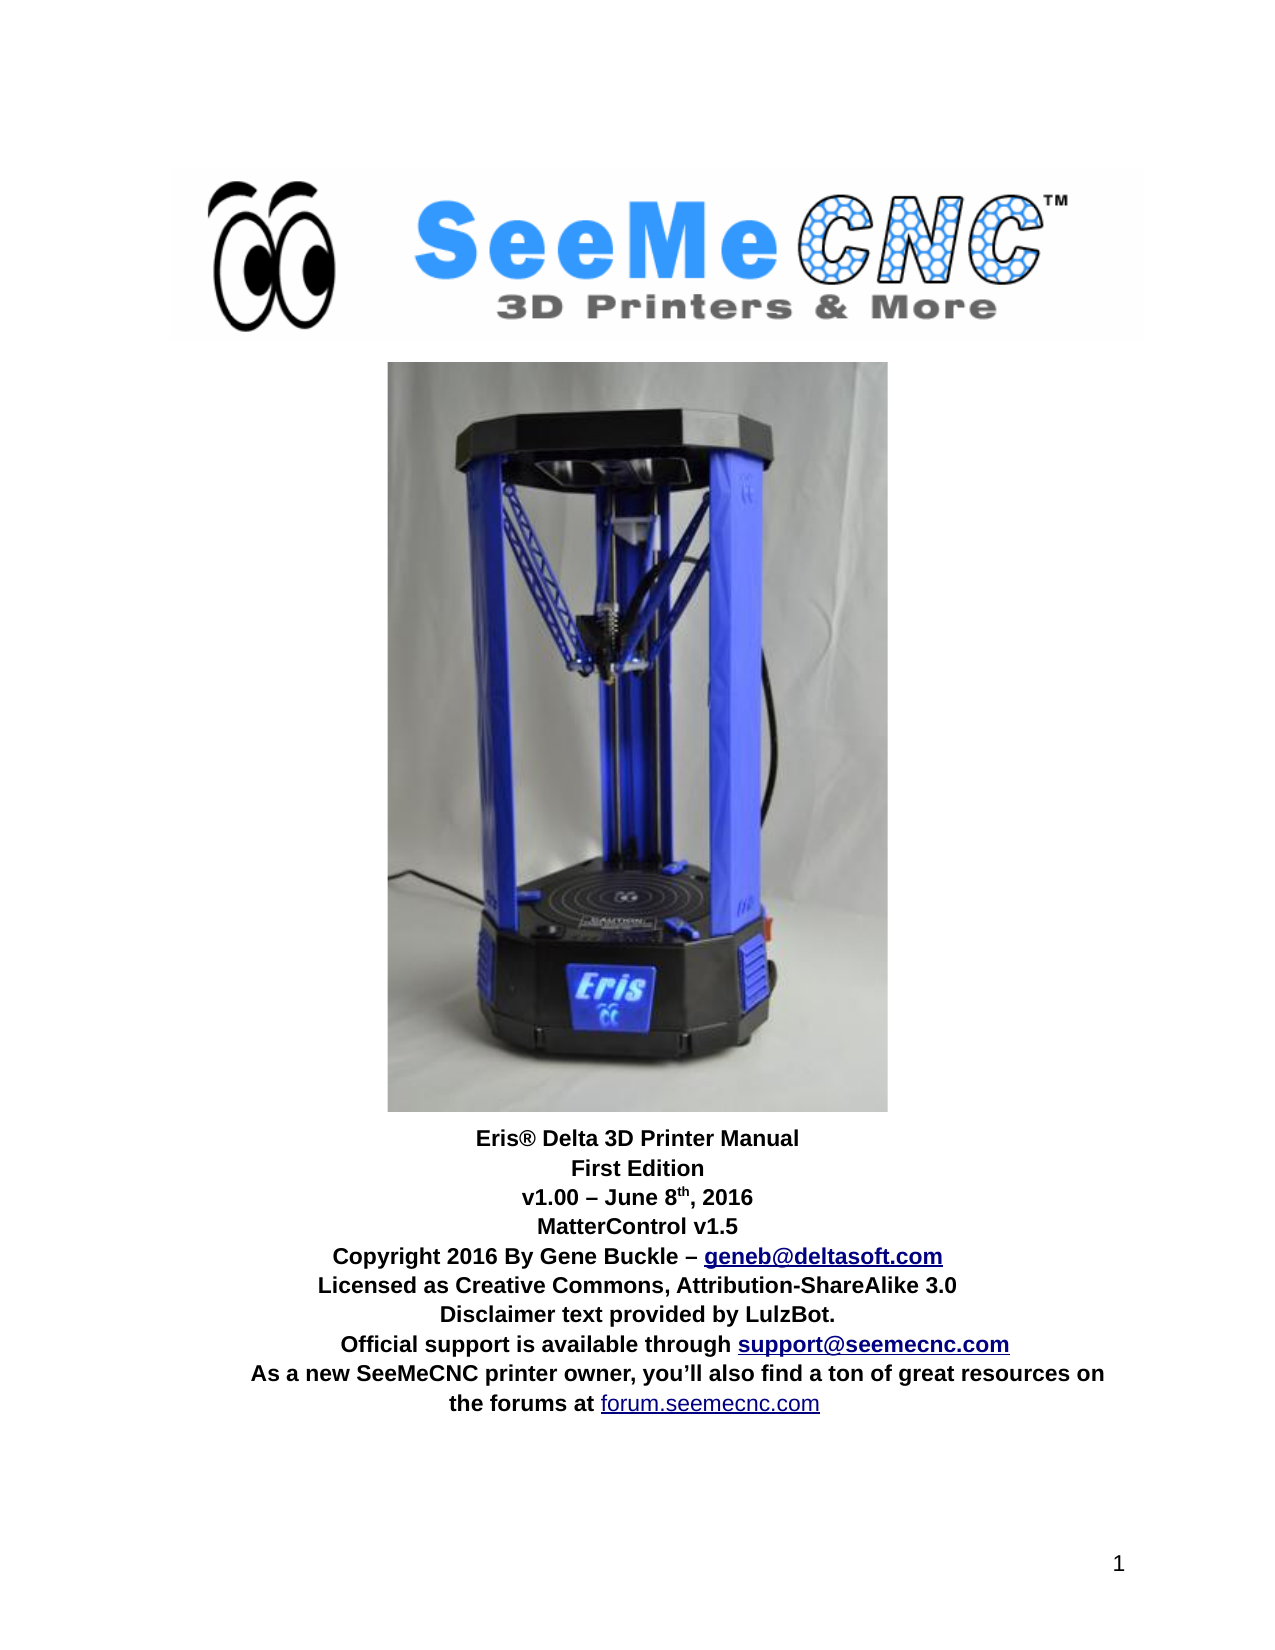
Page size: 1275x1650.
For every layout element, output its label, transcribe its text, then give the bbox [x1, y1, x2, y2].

text MatterControl v1.5 [150, 1214, 1125, 1239]
text Copyright 2016 By Gene Buckle – geneb@deltasoft.com [150, 1243, 1125, 1269]
text v1.00 – June 8th, 2016 [150, 1184, 1125, 1210]
text Licensed as Creative Commons, Attribution-ShareAlike 3.0 [150, 1273, 1125, 1298]
text As a new SeeMeCNC printer owner, you’ll also find a ton of great resources on the forums at forum.seemecnc.com [150, 1361, 1125, 1416]
text First Edition [150, 1155, 1125, 1181]
picture [168, 168, 1144, 340]
text Disclaimer text provided by LulzBot. [150, 1302, 1125, 1328]
text Official support is available through support@seemecnc.com [150, 1331, 1125, 1357]
text Eris® Delta 3D Printer Manual [150, 1126, 1125, 1151]
picture [387, 362, 888, 1112]
